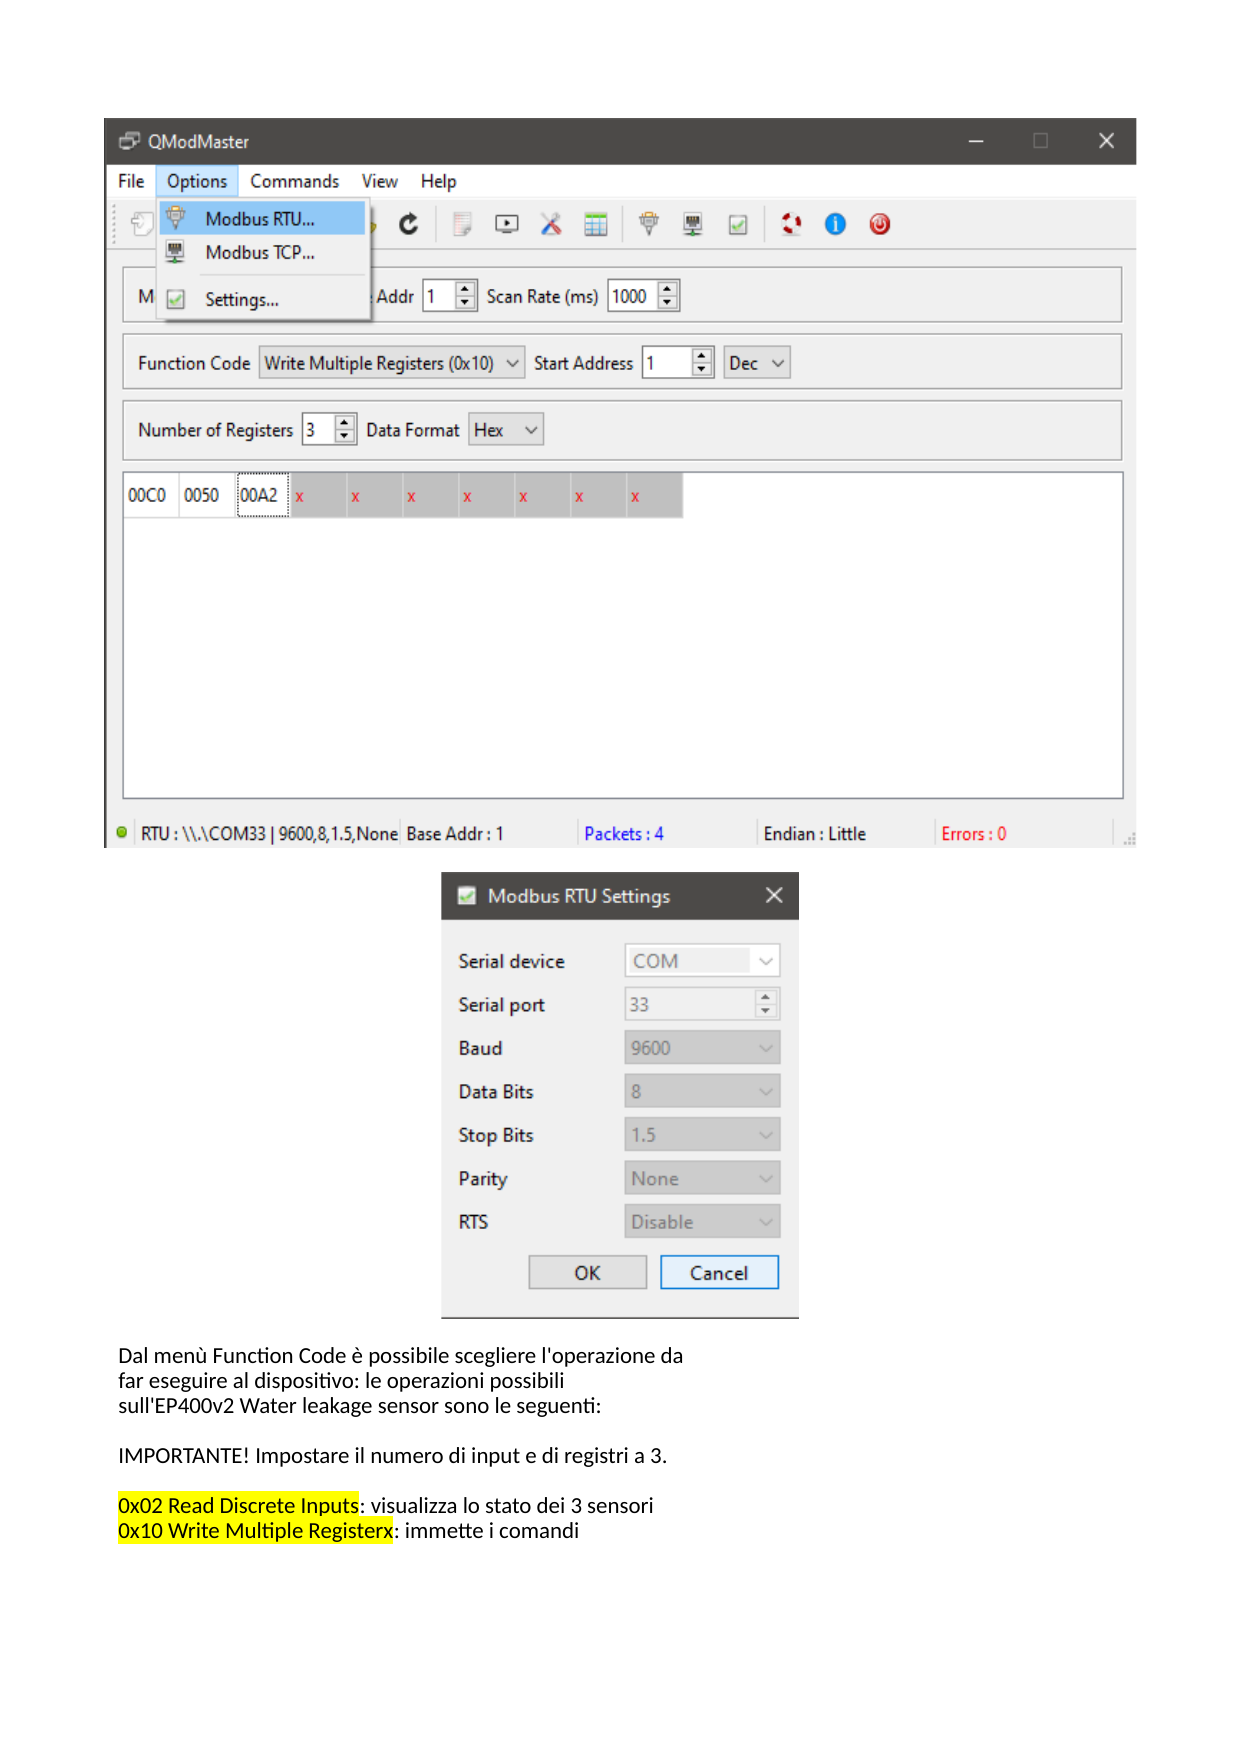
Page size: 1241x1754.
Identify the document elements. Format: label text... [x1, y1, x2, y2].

text 0x02 Read Discrete Inputs: visualizza lo stato dei 3 sensori [118, 1493, 1122, 1518]
picture [104, 118, 1137, 848]
text IMPORTANTE! Impostare il numero di input e di registri a 3. [118, 1443, 1122, 1468]
text 0x10 Write Multiple Registerx: immette i comandi [118, 1518, 1122, 1543]
text far eseguire al dispositivo: le operazioni possibili [118, 1368, 1122, 1393]
text sull'EP400v2 Water leakage sensor sono le seguenti: [118, 1393, 1122, 1418]
picture [441, 872, 799, 1319]
text Dal menù Function Code è possibile scegliere l'operazione da [118, 1343, 1122, 1368]
